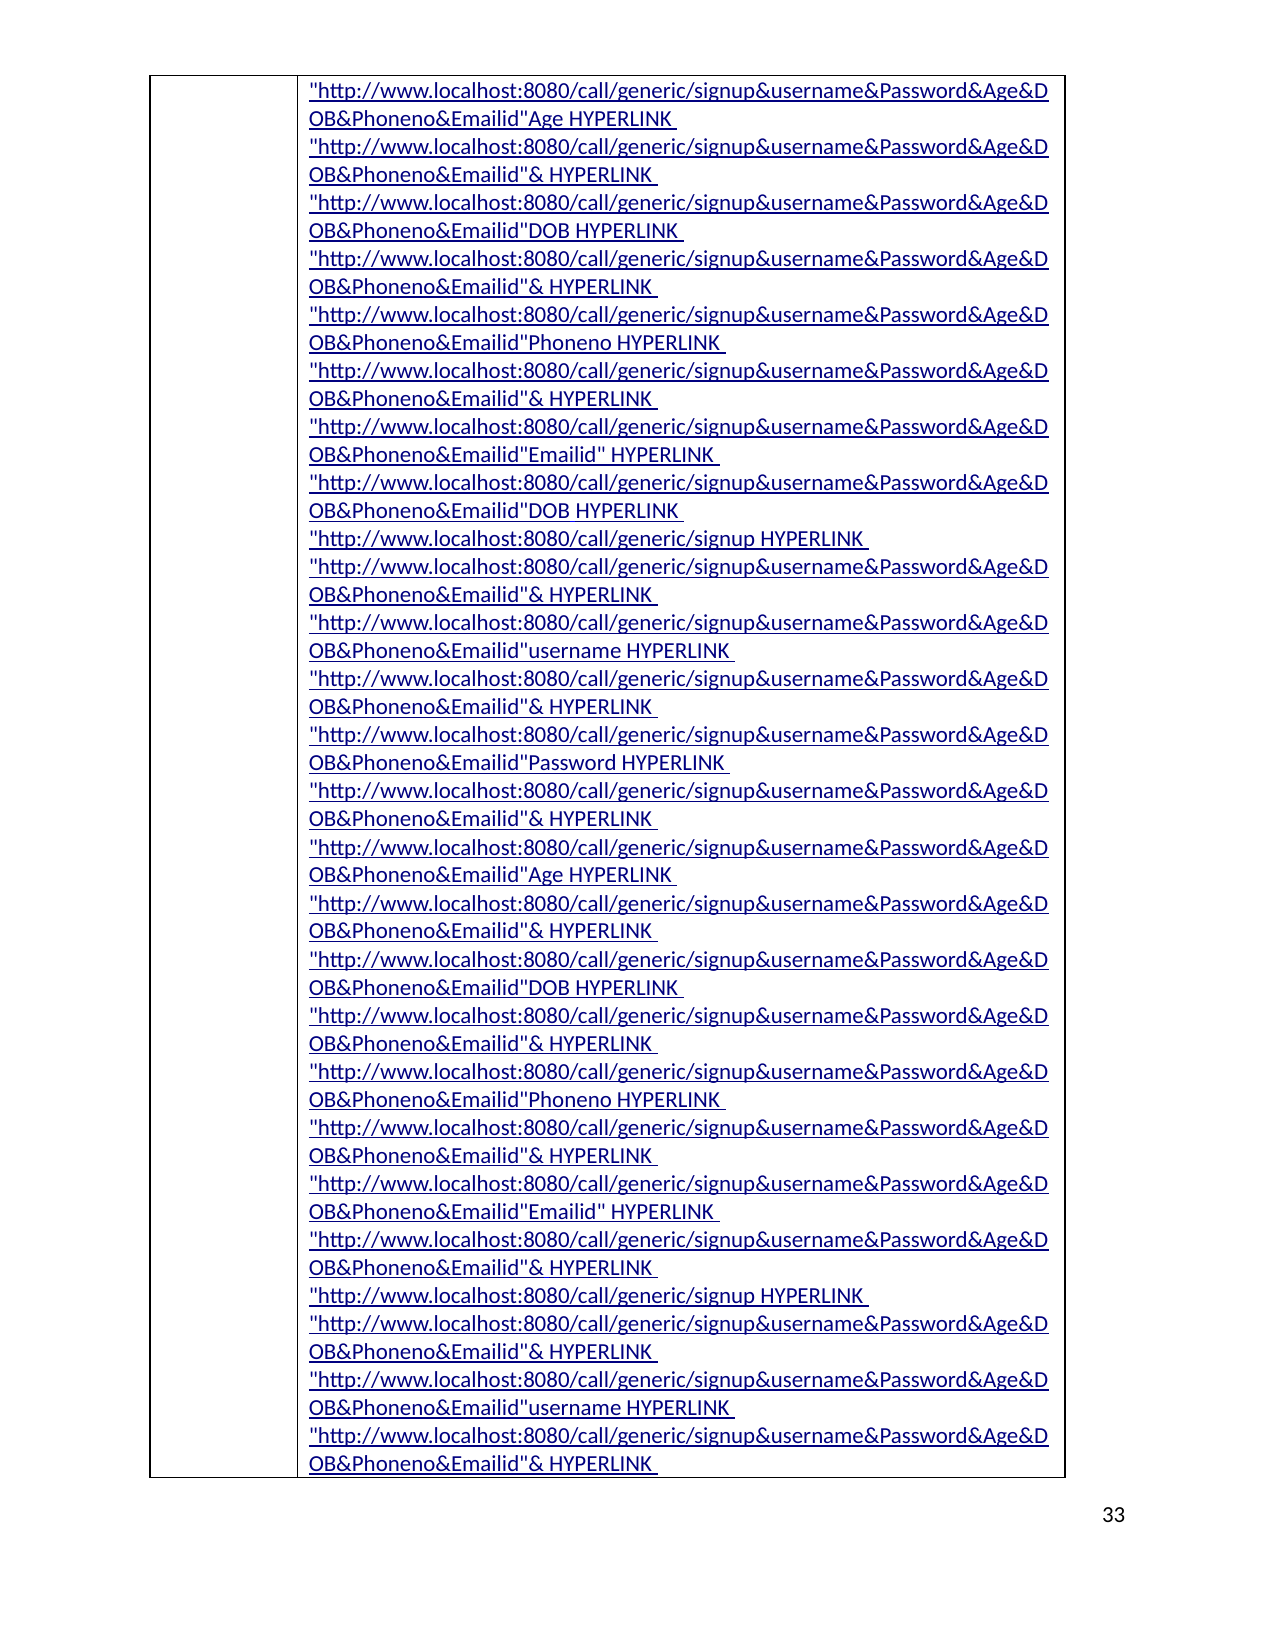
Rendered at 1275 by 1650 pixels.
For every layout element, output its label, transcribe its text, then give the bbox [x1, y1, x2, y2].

table_header [151, 76, 297, 1477]
table_header "http://www.localhost:8080/call/generic/signup&username&Password&Age&DOB&Phoneno&Emailid"Age HYPERLINK "http://www.localhost:8080/call/generic/signup&username&Password&Age&DOB&Phoneno&Emailid"& HYPERLINK "http://www.localhost:8080/call/generic/signup&username&Password&Age&DOB&Phoneno&Emailid"DOB HYPERLINK "http://www.localhost:8080/call/generic/signup&username&Password&Age&DOB&Phoneno&Emailid"& HYPERLINK "http://www.localhost:8080/call/generic/signup&username&Password&Age&DOB&Phoneno&Emailid"Phoneno HYPERLINK "http://www.localhost:8080/call/generic/signup&username&Password&Age&DOB&Phoneno&Emailid"& HYPERLINK "http://www.localhost:8080/call/generic/signup&username&Password&Age&DOB&Phoneno&Emailid"Emailid" HYPERLINK "http://www.localhost:8080/call/generic/signup&username&Password&Age&DOB&Phoneno&Emailid"DOB HYPERLINK "http://www.localhost:8080/call/generic/signup HYPERLINK "http://www.localhost:8080/call/generic/signup&username&Password&Age&DOB&Phoneno&Emailid"& HYPERLINK "http://www.localhost:8080/call/generic/signup&username&Password&Age&DOB&Phoneno&Emailid"username HYPERLINK "http://www.localhost:8080/call/generic/signup&username&Password&Age&DOB&Phoneno&Emailid"& HYPERLINK "http://www.localhost:8080/call/generic/signup&username&Password&Age&DOB&Phoneno&Emailid"Password HYPERLINK "http://www.localhost:8080/call/generic/signup&username&Password&Age&DOB&Phoneno&Emailid"& HYPERLINK "http://www.localhost:8080/call/generic/signup&username&Password&Age&DOB&Phoneno&Emailid"Age HYPERLINK "http://www.localhost:8080/call/generic/signup&username&Password&Age&DOB&Phoneno&Emailid"& HYPERLINK "http://www.localhost:8080/call/generic/signup&username&Password&Age&DOB&Phoneno&Emailid"DOB HYPERLINK "http://www.localhost:8080/call/generic/signup&username&Password&Age&DOB&Phoneno&Emailid"& HYPERLINK "http://www.localhost:8080/call/generic/signup&username&Password&Age&DOB&Phoneno&Emailid"Phoneno HYPERLINK "http://www.localhost:8080/call/generic/signup&username&Password&Age&DOB&Phoneno&Emailid"& HYPERLINK "http://www.localhost:8080/call/generic/signup&username&Password&Age&DOB&Phoneno&Emailid"Emailid" HYPERLINK "http://www.localhost:8080/call/generic/signup&username&Password&Age&DOB&Phoneno&Emailid"& HYPERLINK "http://www.localhost:8080/call/generic/signup HYPERLINK "http://www.localhost:8080/call/generic/signup&username&Password&Age&DOB&Phoneno&Emailid"& HYPERLINK "http://www.localhost:8080/call/generic/signup&username&Password&Age&DOB&Phoneno&Emailid"username HYPERLINK "http://www.localhost:8080/call/generic/signup&username&Password&Age&DOB&Phoneno&Emailid"& HYPERLINK [298, 76, 1064, 1477]
